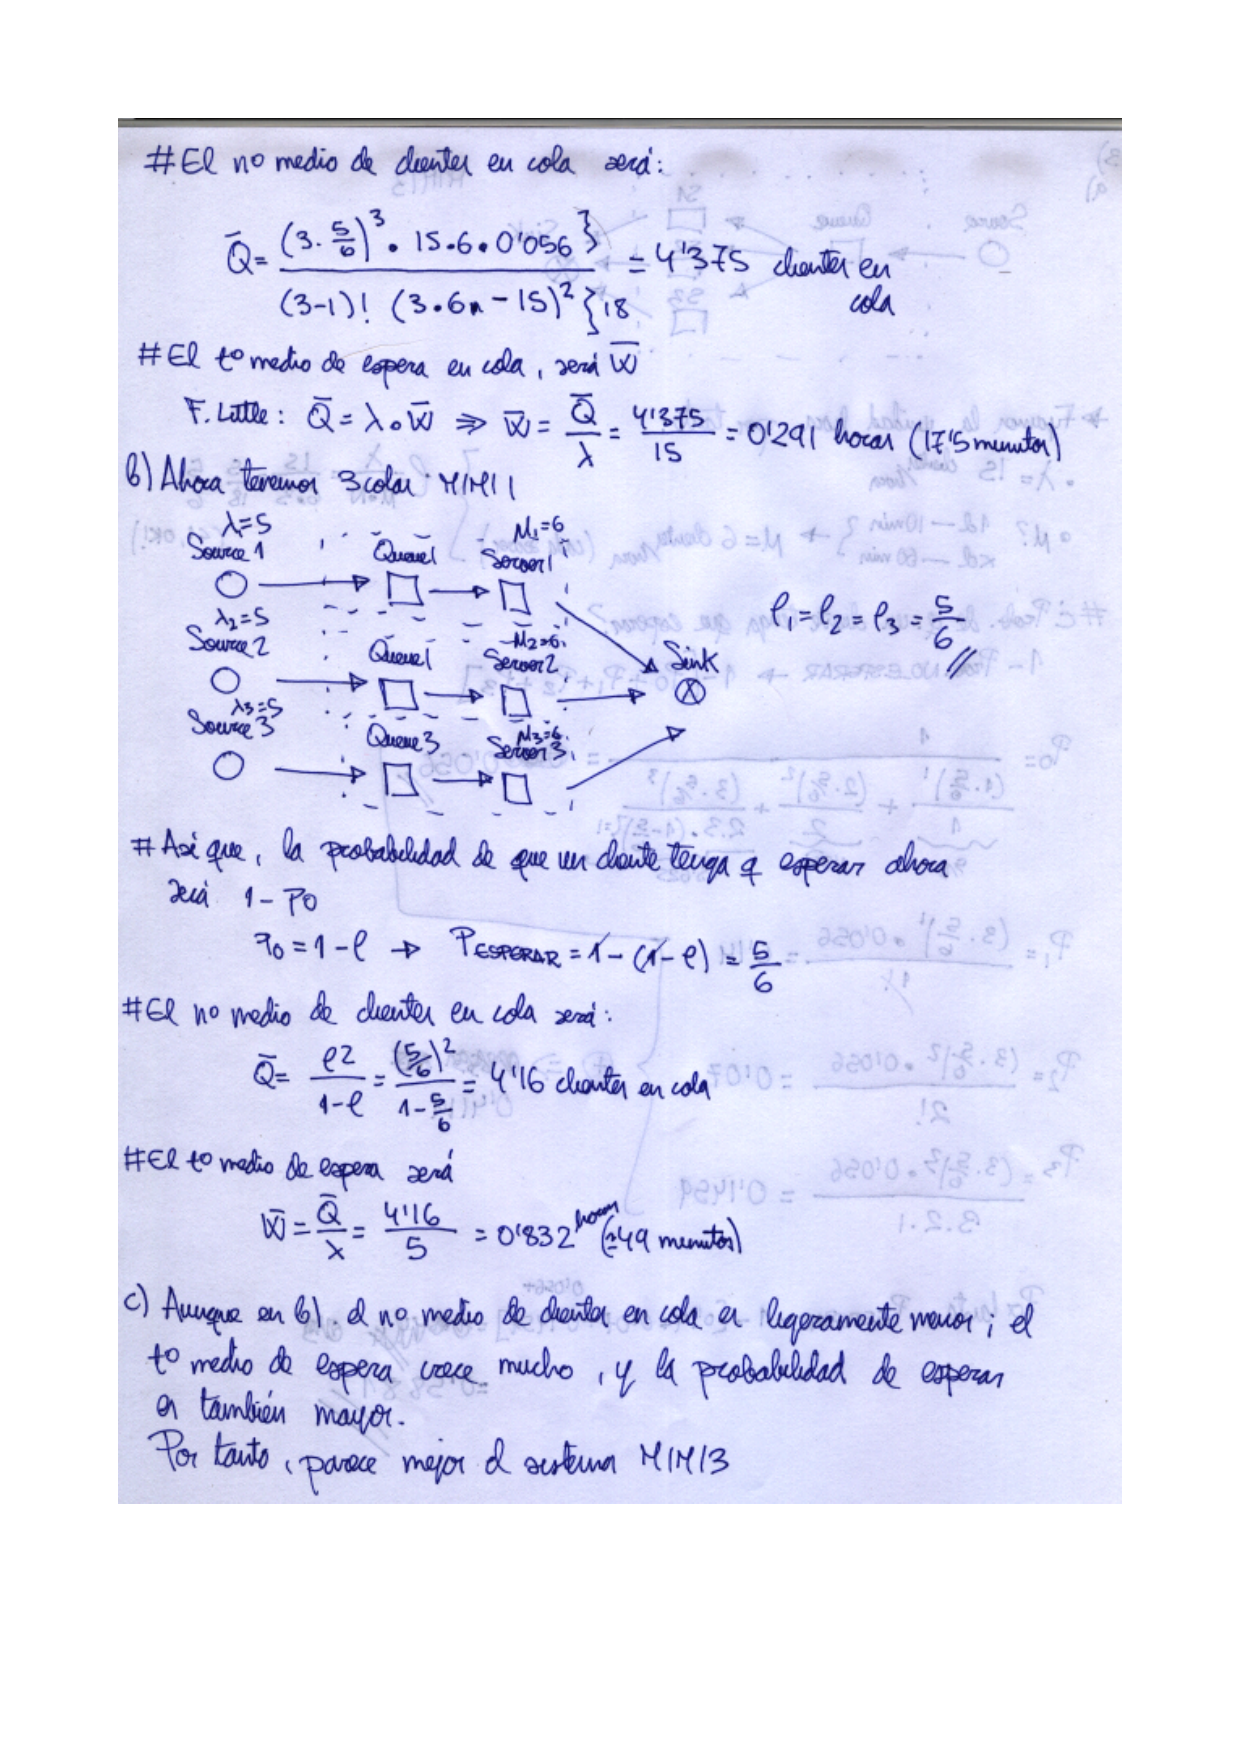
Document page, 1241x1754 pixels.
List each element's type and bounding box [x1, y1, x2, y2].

picture [118, 118, 1122, 1504]
